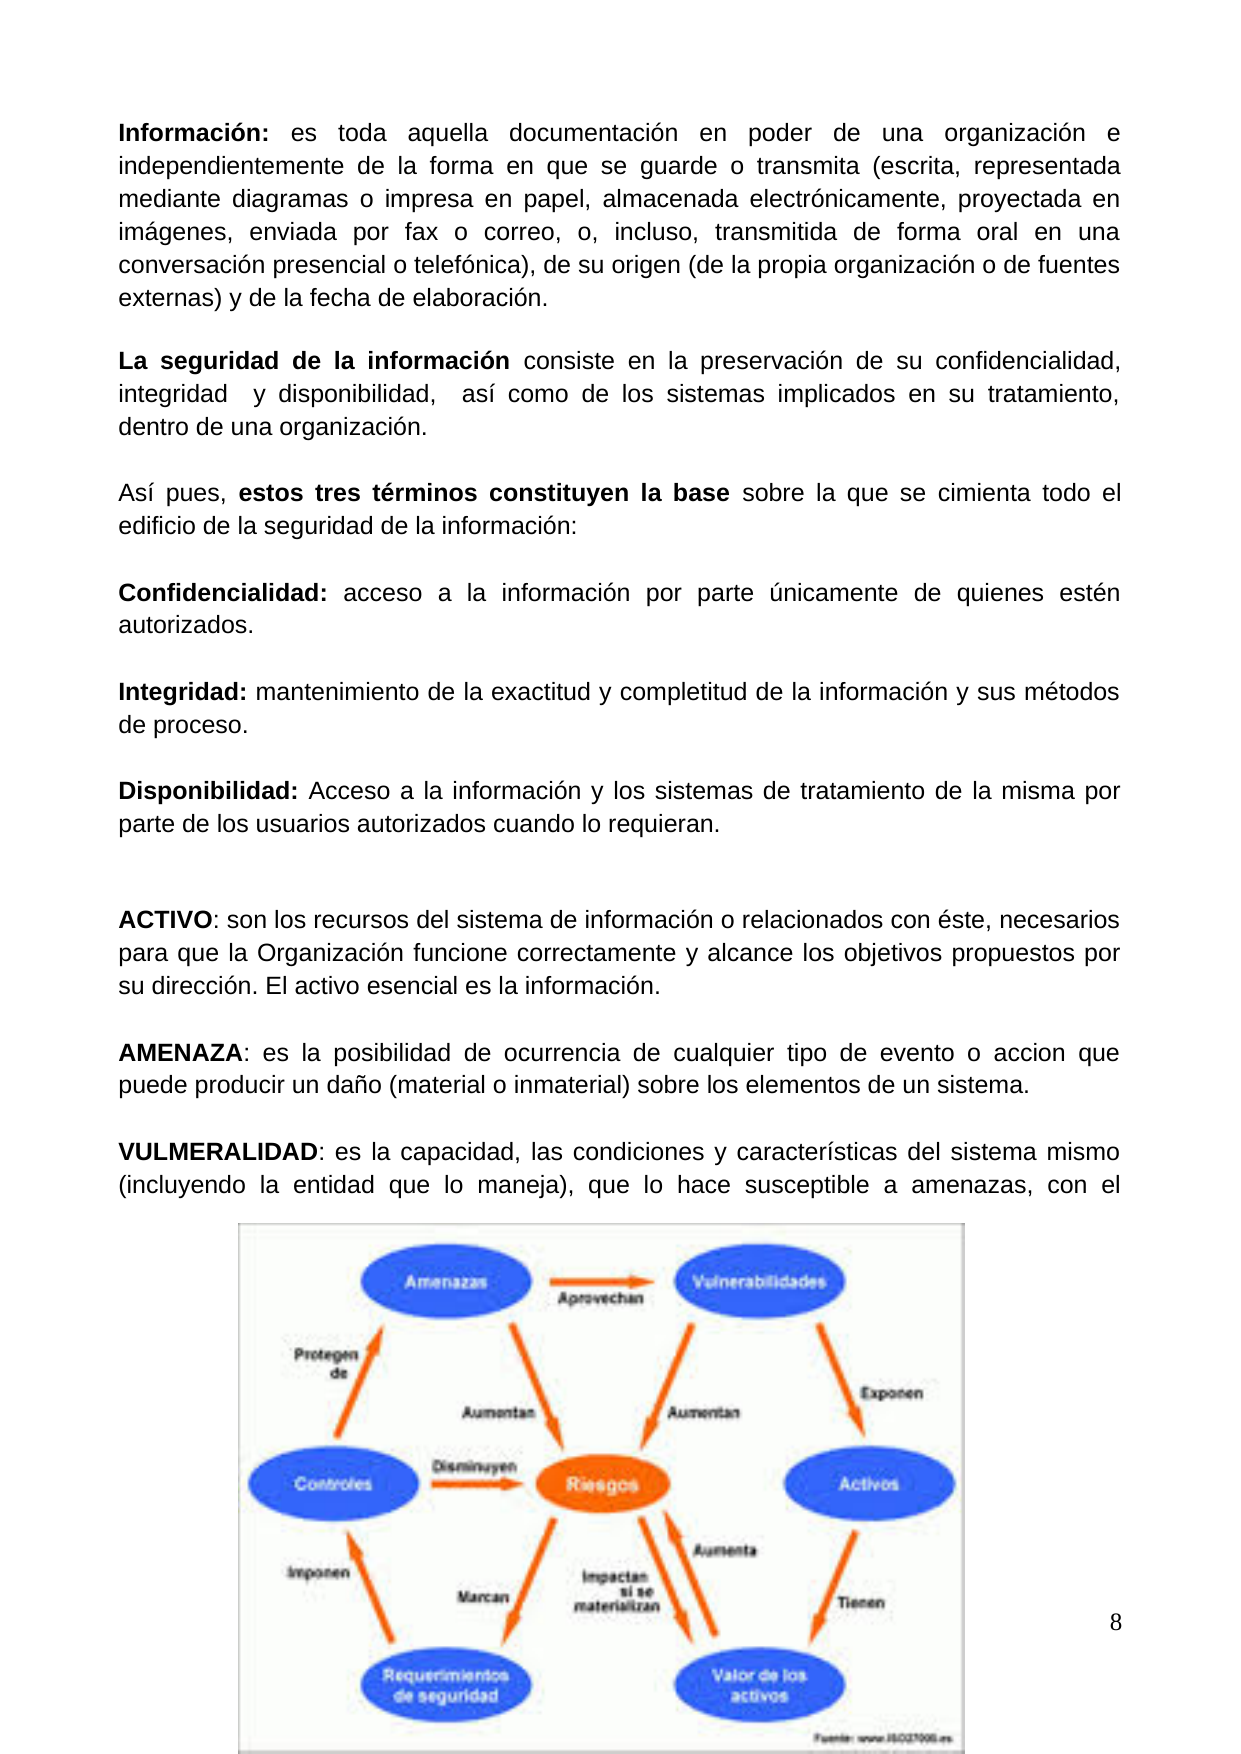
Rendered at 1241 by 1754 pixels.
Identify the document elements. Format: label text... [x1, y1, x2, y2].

title Integridad: mantenimiento de la exactitud y completitud de la información y sus métodos de proceso. [118, 677, 1122, 739]
title Disponibilidad: Acceso a la información y los sistemas de tratamiento de la misma por parte de los usuarios autorizados cuando lo requieran. [118, 776, 1122, 838]
title Confidencialidad: acceso a la información por parte únicamente de quienes estén autorizados. [118, 577, 1122, 639]
title La seguridad de la información consiste en la preservación de su confidencialidad, integridad y disponibilidad, así como de los sistemas implicados en su tratamiento, dentro de una organización. [118, 346, 1122, 441]
picture [238, 1223, 965, 1754]
title VULMERALIDAD: es la capacidad, las condiciones y características del sistema mismo (incluyendo la entidad que lo maneja), que lo hace susceptible a amenazas, con el resultado de sufrir algún daño. [118, 1137, 1122, 1232]
title AMENAZA: es la posibilidad de ocurrencia de cualquier tipo de evento o accion que puede producir un daño (material o inmaterial) sobre los elementos de un sistema. [118, 1037, 1122, 1099]
title SE DENOMINA RIESGO: A LA MEDIDA DEL DAÑO PROBABLE SOBRE UN SISTEMA. [118, 1269, 238, 1298]
title Así pues, estos tres términos constituyen la base sobre la que se cimienta todo el edificio de la seguridad de la información: [118, 478, 1122, 540]
title Información: es toda aquella documentación en poder de una organización e independientemente de la forma en que se guarde o transmita (escrita, representada mediante diagramas o impresa en papel, almacenada electrónicamente, proyectada en imágenes, enviada por fax o correo, o, incluso, transmitida de forma oral en una conversación presencial o telefónica), de su origen (de la propia organización o de fuentes externas) y de la fecha de elaboración. [118, 118, 1122, 312]
title SE DENOMINA RIESGO: A LA MEDIDA DEL DAÑO PROBABLE SOBRE UN SISTEMA. [965, 1269, 1122, 1298]
title ACTIVO: son los recursos del sistema de información o relacionados con éste, necesarios para que la Organización funcione correctamente y alcance los objetivos propuestos por su dirección. El activo esencial es la información. [118, 905, 1122, 1000]
